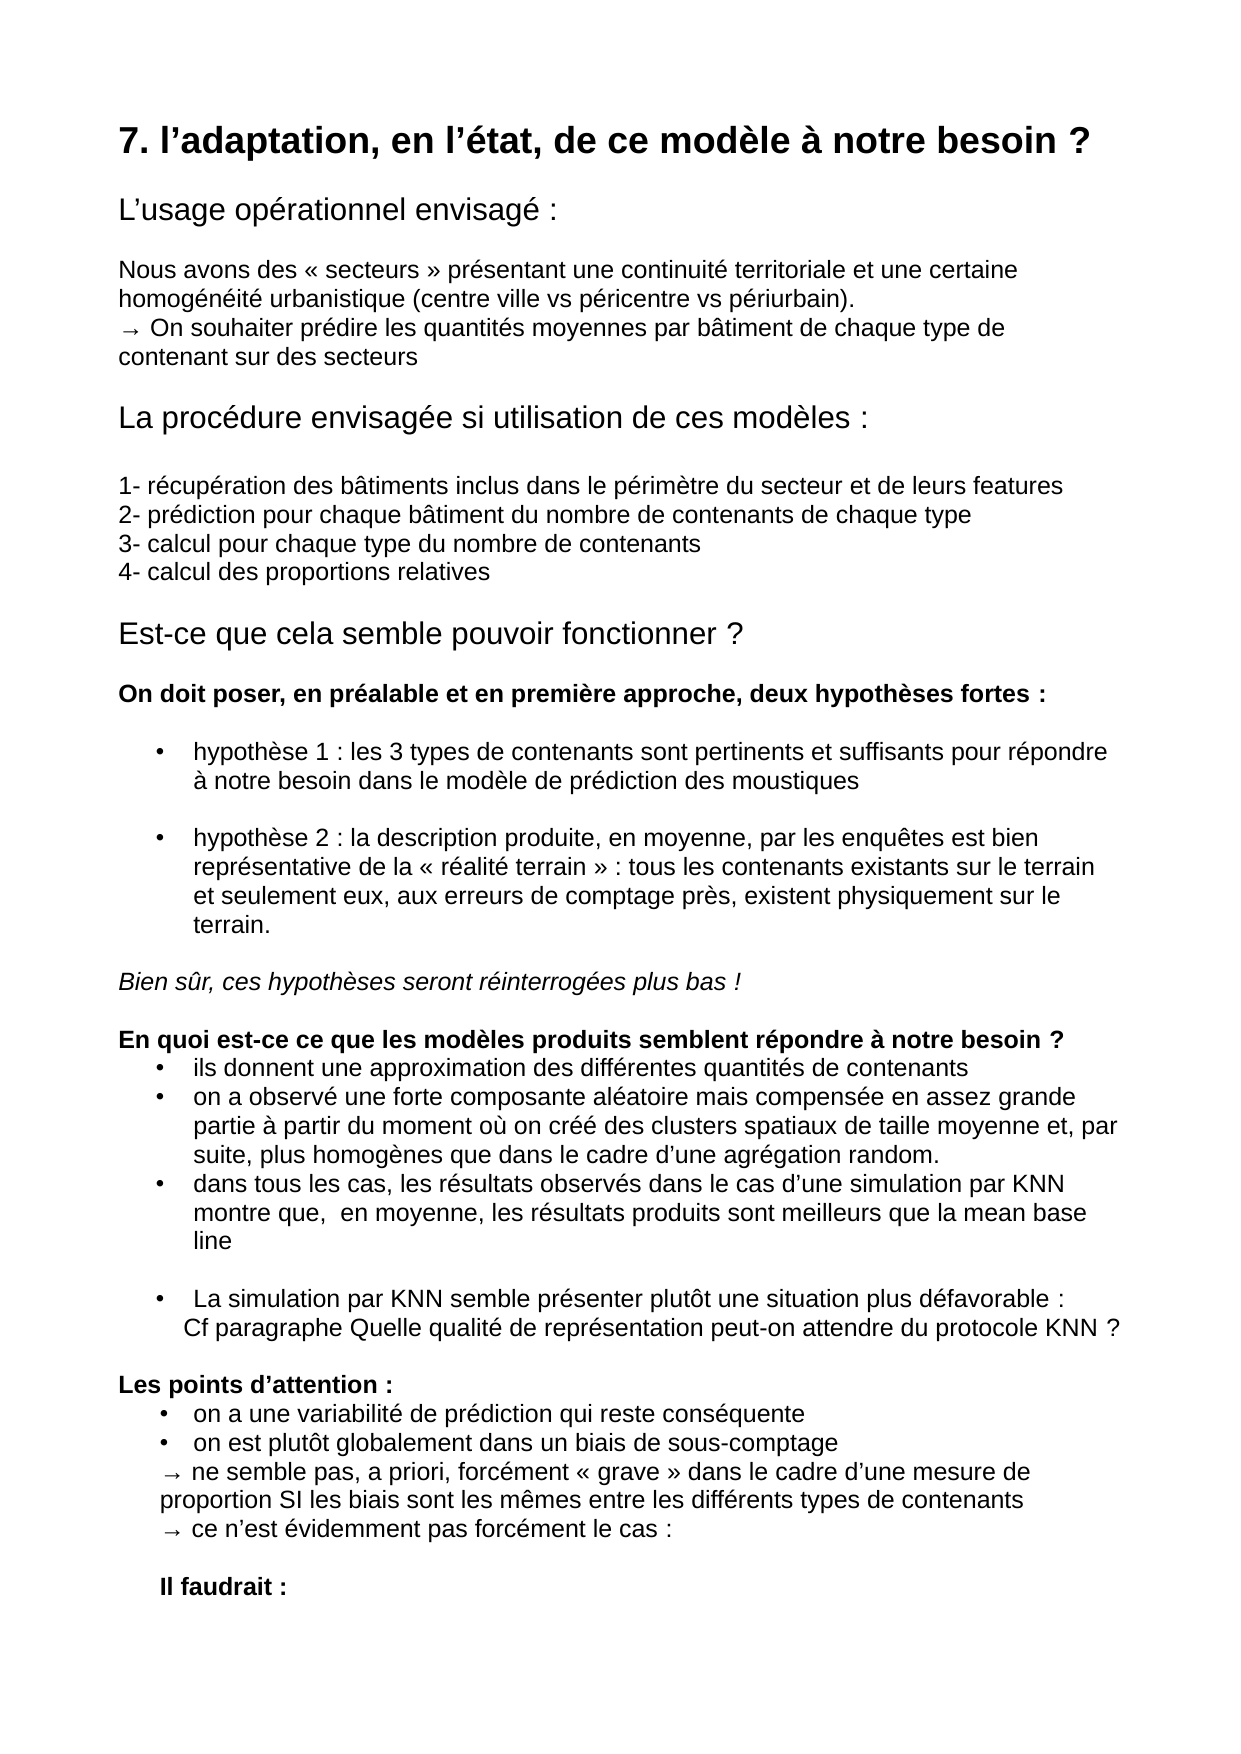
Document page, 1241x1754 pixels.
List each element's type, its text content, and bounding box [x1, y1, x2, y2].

subtitle 7. l’adaptation, en l’état, de ce modèle à notre besoin ? [118, 118, 1122, 161]
text L’usage opérationnel envisagé : [118, 191, 1122, 227]
list on est plutôt globalement dans un biais de sous-comptage [159, 1428, 1122, 1457]
text 1- récupération des bâtiments inclus dans le périmètre du secteur et de leurs features [118, 471, 1122, 500]
text On doit poser, en préalable et en première approche, deux hypothèses fortes : [118, 679, 1122, 708]
list on a une variabilité de prédiction qui reste conséquente [159, 1399, 1122, 1428]
text 3- calcul pour chaque type du nombre de contenants [118, 528, 1122, 557]
list hypothèse 1 : les 3 types de contenants sont pertinents et suffisants pour répondre à notre besoin dans le modèle de prédiction des moustiques [156, 737, 1122, 794]
text En quoi est-ce ce que les modèles produits semblent répondre à notre besoin ? [118, 1025, 1122, 1053]
text 2- prédiction pour chaque bâtiment du nombre de contenants de chaque type [118, 500, 1122, 528]
text Les points d’attention : [118, 1370, 1122, 1399]
list La simulation par KNN semble présenter plutôt une situation plus défavorable : [156, 1284, 1122, 1313]
list → ne semble pas, a priori, forcément « grave » dans le cadre d’une mesure de proportion SI les biais sont les mêmes entre les différents types de contenants [159, 1457, 1122, 1514]
list hypothèse 2 : la description produite, en moyenne, par les enquêtes est bien représentative de la « réalité terrain » : tous les contenants existants sur le terrain et seulement eux, aux erreurs de comptage près, existent physiquement sur le terrain. [156, 823, 1122, 938]
text Cf paragraphe Quelle qualité de représentation peut-on attendre du protocole KNN ? [183, 1313, 1122, 1341]
list → ce n’est évidemment pas forcément le cas : [159, 1514, 1122, 1543]
text 4- calcul des proportions relatives [118, 557, 1122, 586]
text Est-ce que cela semble pouvoir fonctionner ? [118, 615, 1122, 651]
text → On souhaiter prédire les quantités moyennes par bâtiment de chaque type de contenant sur des secteurs [118, 313, 1122, 370]
list on a observé une forte composante aléatoire mais compensée en assez grande partie à partir du moment où on créé des clusters spatiaux de taille moyenne et, par suite, plus homogènes que dans le cadre d’une agrégation random. [156, 1082, 1122, 1169]
text Bien sûr, ces hypothèses seront réinterrogées plus bas ! [118, 967, 1122, 996]
list dans tous les cas, les résultats observés dans le cas d’une simulation par KNN montre que, en moyenne, les résultats produits sont meilleurs que la mean base line [156, 1169, 1122, 1255]
list Il faudrait : [159, 1572, 1122, 1600]
list ils donnent une approximation des différentes quantités de contenants [156, 1053, 1122, 1082]
text Nous avons des « secteurs » présentant une continuité territoriale et une certaine homogénéité urbanistique (centre ville vs péricentre vs périurbain). [118, 255, 1122, 313]
text La procédure envisagée si utilisation de ces modèles : [118, 399, 1122, 435]
